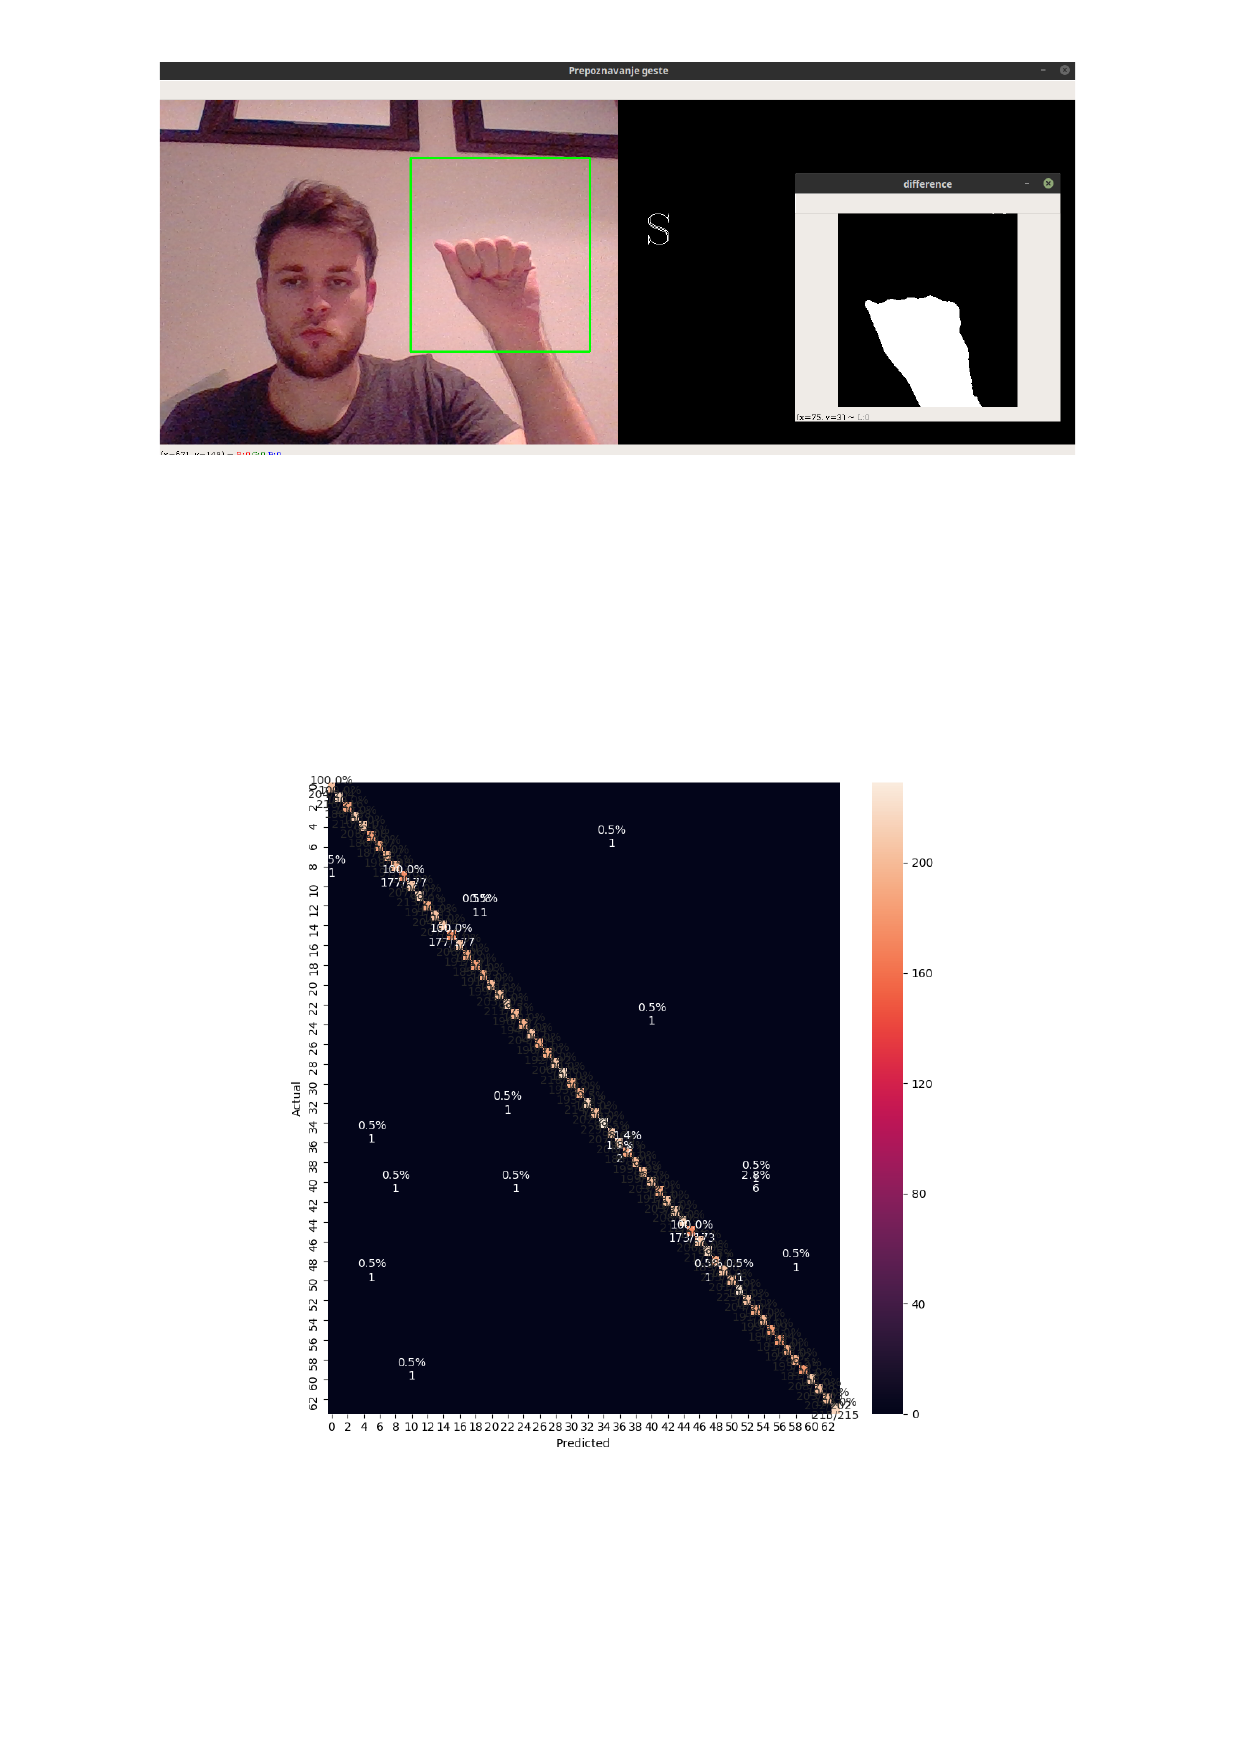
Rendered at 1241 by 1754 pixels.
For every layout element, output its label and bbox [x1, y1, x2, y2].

picture [271, 721, 998, 1465]
picture [159, 62, 1075, 455]
